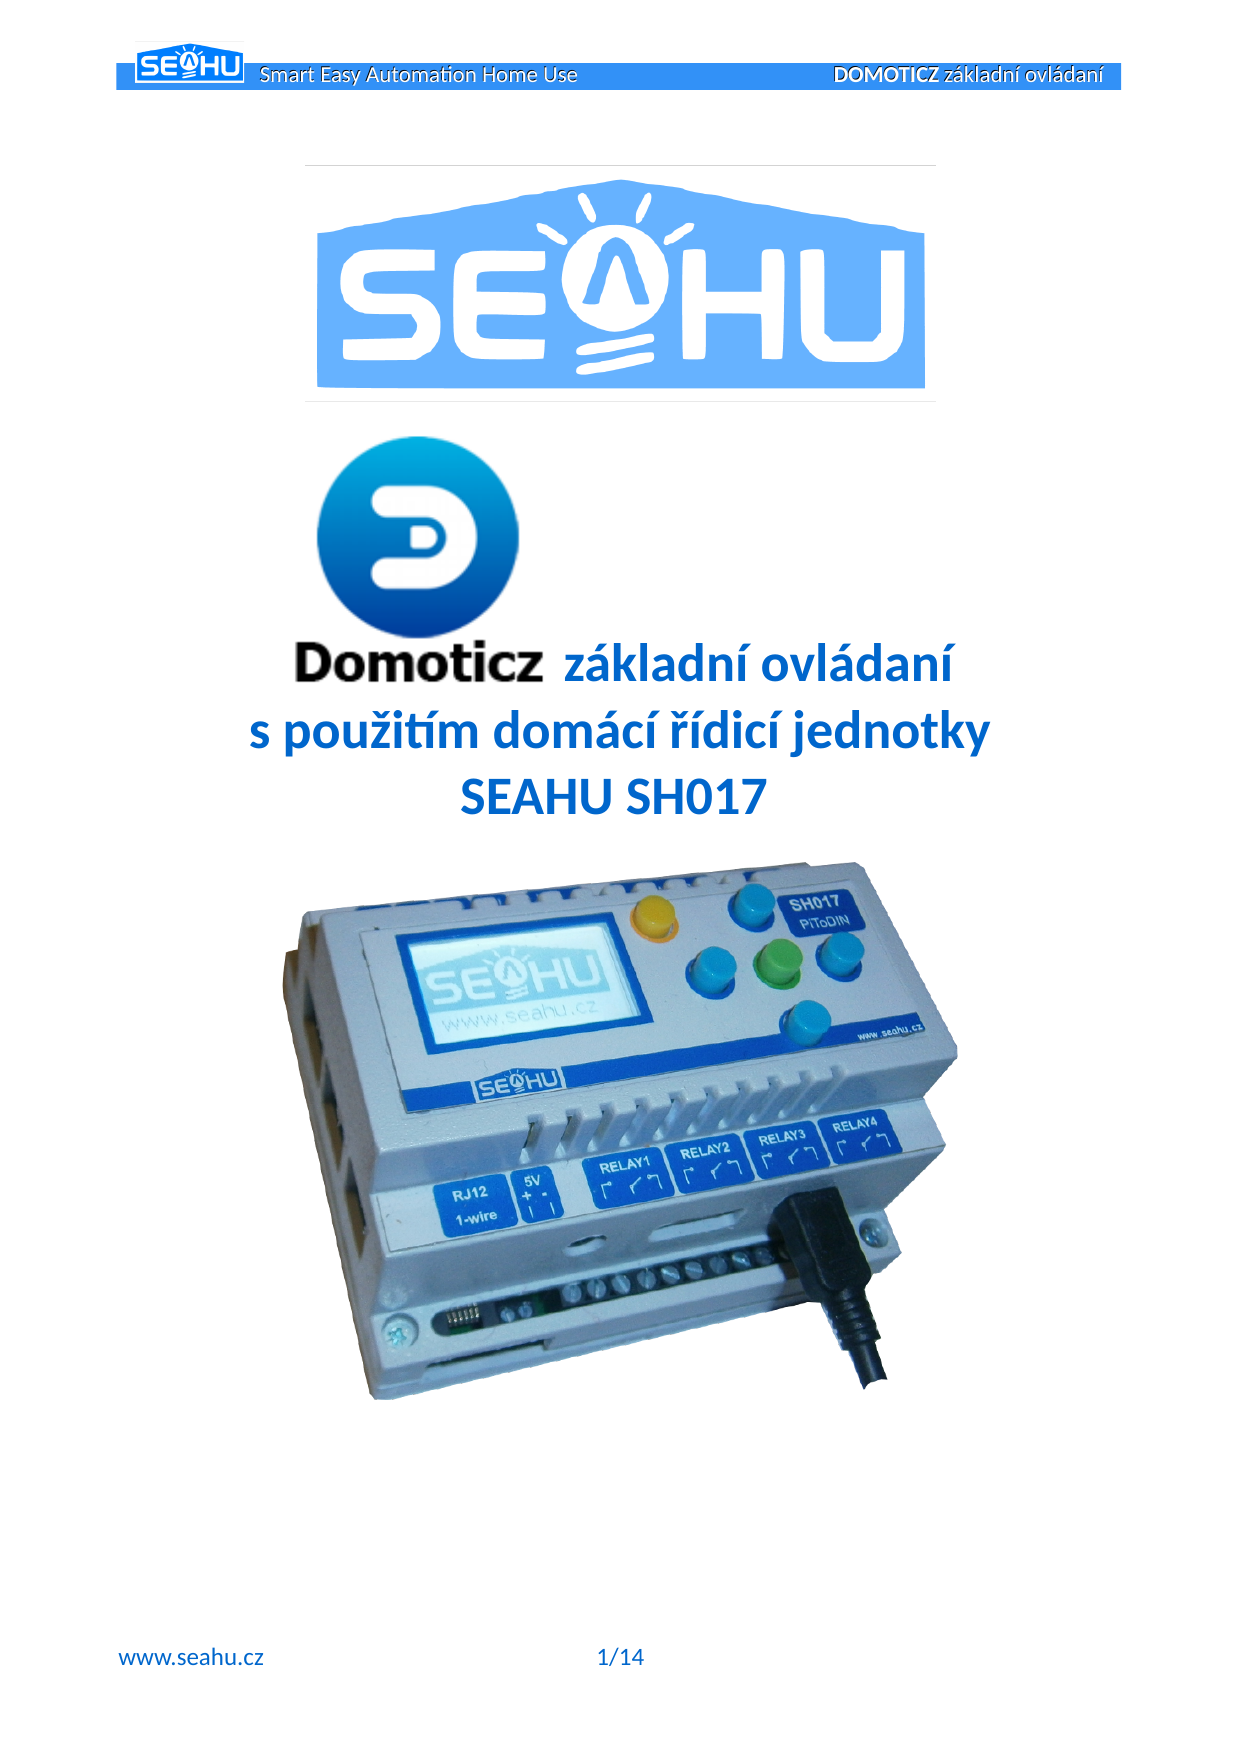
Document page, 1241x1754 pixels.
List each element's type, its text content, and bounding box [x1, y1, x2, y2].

picture [286, 433, 553, 696]
text SEAHU SH017 [118, 762, 1122, 828]
text základní ovládaní [553, 434, 1122, 695]
text s použitím domácí řídicí jednotky [118, 695, 1122, 762]
picture [282, 862, 958, 1400]
text [118, 434, 286, 695]
picture [135, 41, 245, 83]
